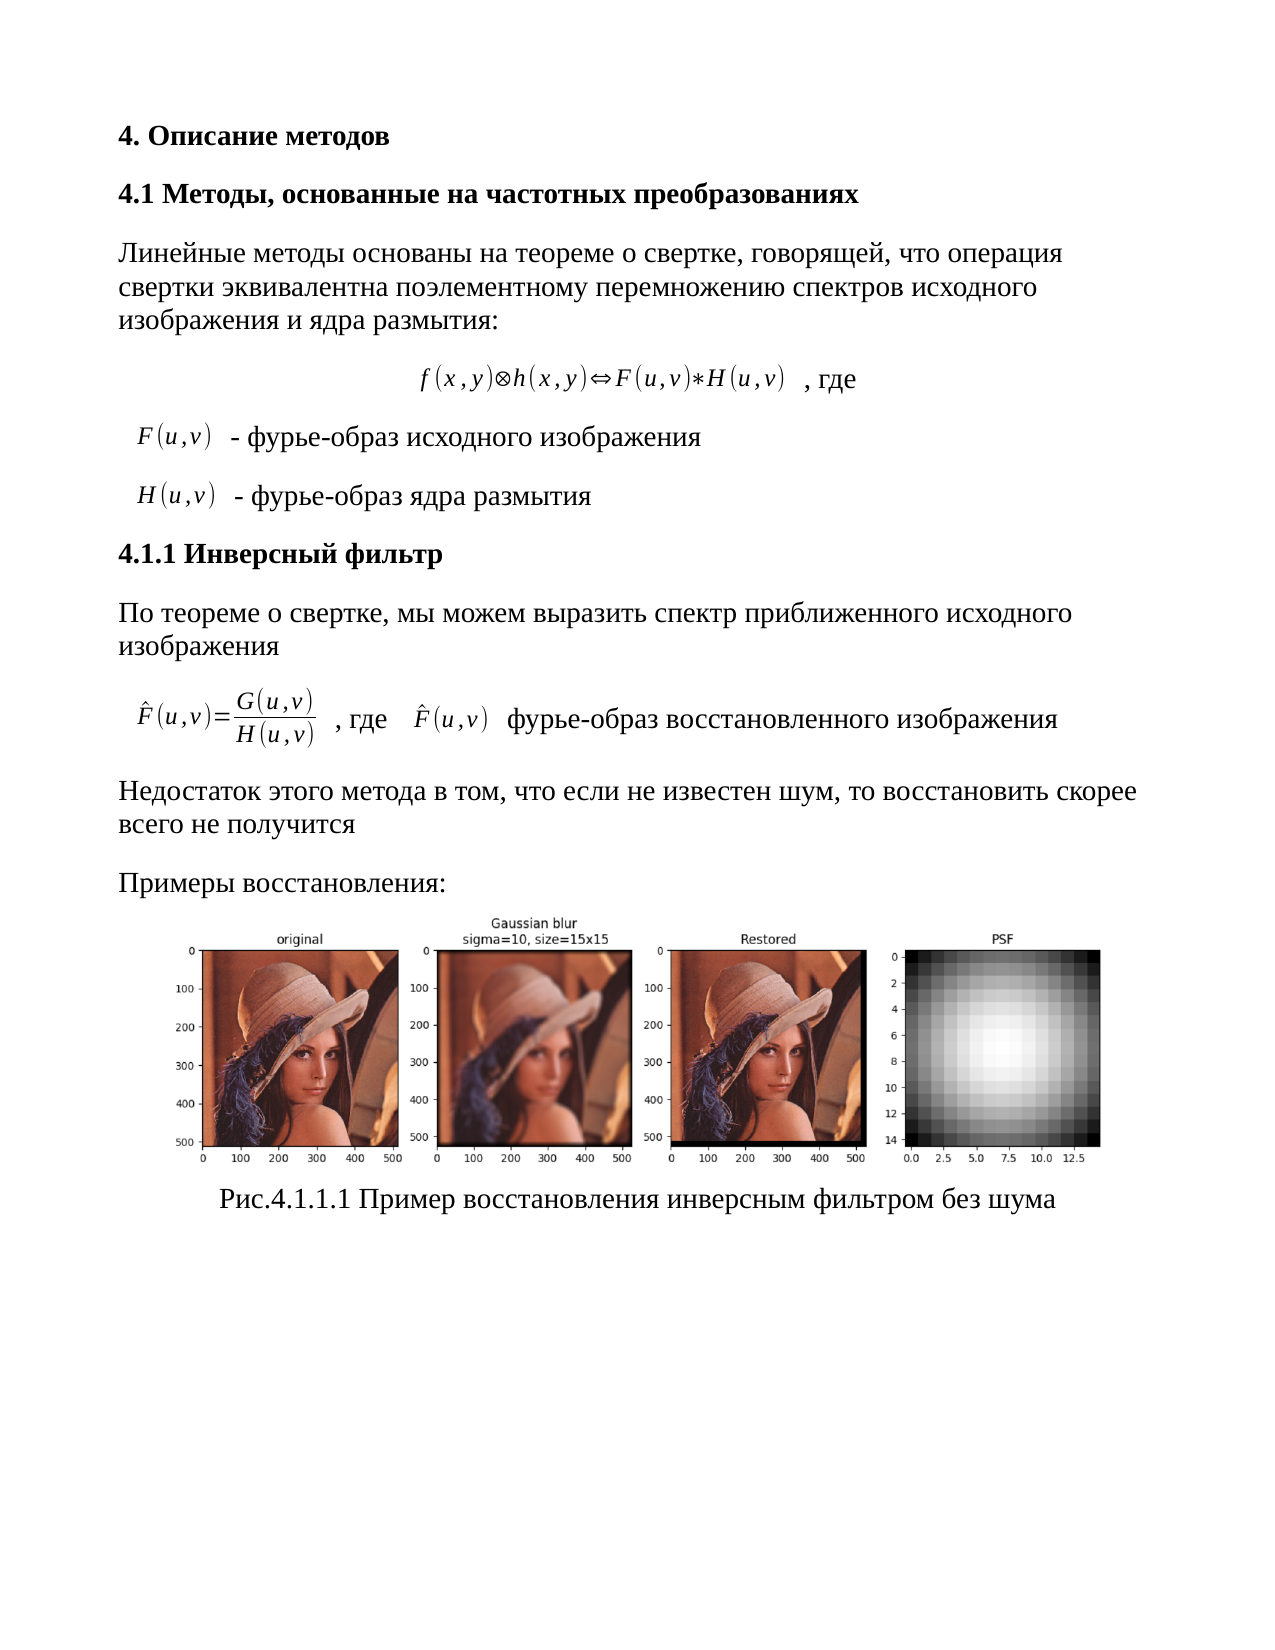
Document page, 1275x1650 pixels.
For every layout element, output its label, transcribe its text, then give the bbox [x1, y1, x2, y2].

subtitle - фурье-образ исходного изображения [118, 419, 1157, 453]
subtitle Примеры восстановления: [118, 865, 1157, 899]
subtitle Рис.4.1.1.1 Пример восстановления инверсным фильтром без шума [118, 924, 1157, 1214]
subtitle 4.1.1 Инверсный фильтр [118, 536, 1157, 570]
picture [135, 905, 1140, 1181]
subtitle , где фурье-образ восстановленного изображения [118, 687, 1157, 748]
subtitle Линейные методы основаны на теореме о свертке, говорящей, что операция свертки эквивалентна поэлементному перемножению спектров исходного изображения и ядра размытия: [118, 235, 1157, 336]
subtitle 4.1 Методы, основанные на частотных преобразованиях [118, 177, 1157, 210]
subtitle 4. Описание методов [118, 118, 1157, 152]
subtitle , где [118, 361, 1157, 394]
subtitle Недостаток этого метода в том, что если не известен шум, то восстановить скорее всего не получится [118, 773, 1157, 840]
subtitle По теореме о свертке, мы можем выразить спектр приближенного исходного изображения [118, 595, 1157, 662]
subtitle - фурье-образ ядра размытия [118, 478, 1157, 511]
